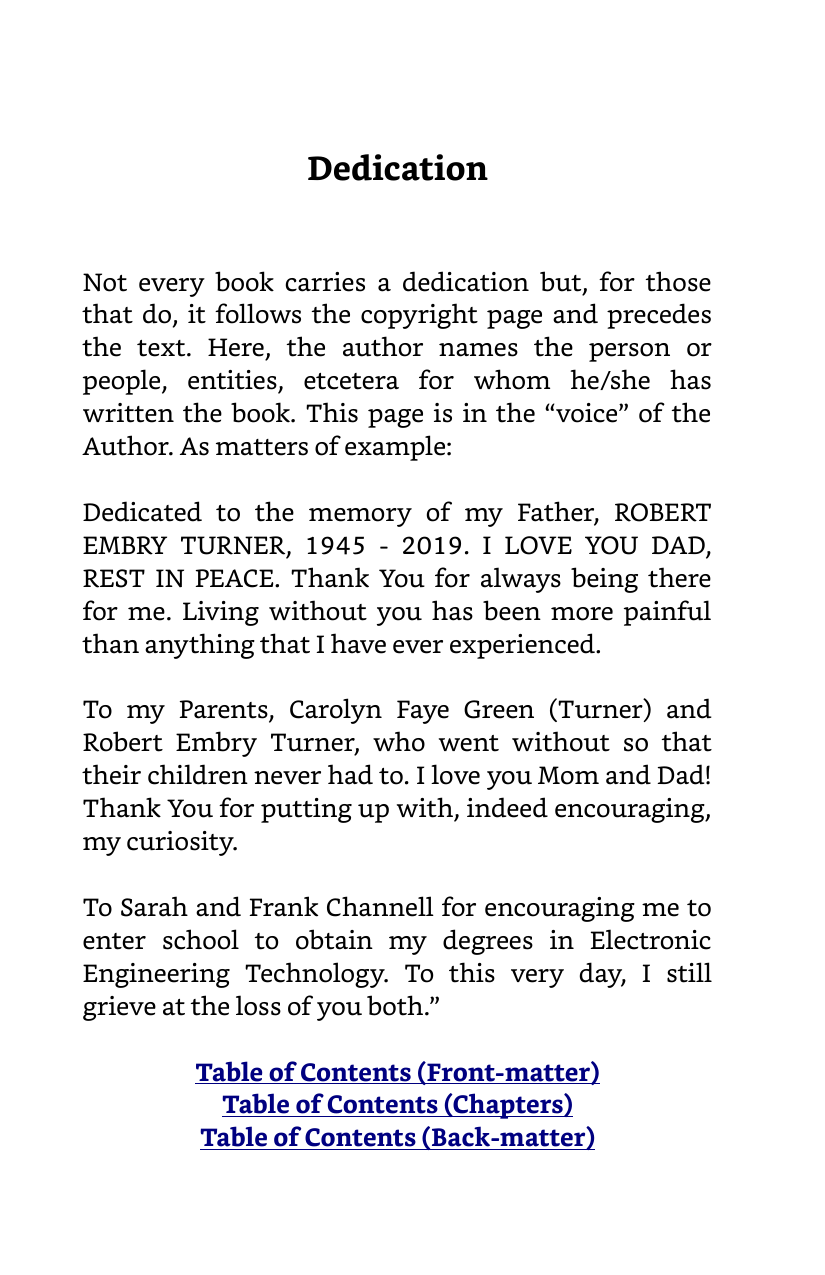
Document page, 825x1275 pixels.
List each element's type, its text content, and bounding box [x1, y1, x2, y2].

text To my Parents, Carolyn Faye Green (Turner) and Robert Embry Turner, who went without so that their children never had to. I love you Mom and Dad! Thank You for putting up with, indeed encouraging, my curiosity. [82, 692, 712, 857]
text Table of Contents (Front-matter) [82, 1054, 712, 1087]
subtitle Dedication [82, 146, 712, 189]
text Not every book carries a dedication but, for those that do, it follows the copyright page and precedes the text. Here, the author names the person or people, entities, etcetera for whom he/she has written the book. This page is in the “voice” of the Author. As matters of example: [82, 264, 712, 462]
text Dedicated to the memory of my Father, ROBERT EMBRY TURNER, 1945 - 2019. I LOVE YOU DAD, REST IN PEACE. Thank You for always being there for me. Living without you has been more painful than anything that I have ever experienced. [82, 495, 712, 659]
text Table of Contents (Chapters) [82, 1087, 712, 1120]
text To Sarah and Frank Channell for encouraging me to enter school to obtain my degrees in Electronic Engineering Technology. To this very day, I still grieve at the loss of you both.” [82, 890, 712, 1022]
text Table of Contents (Back-matter) [82, 1120, 712, 1153]
